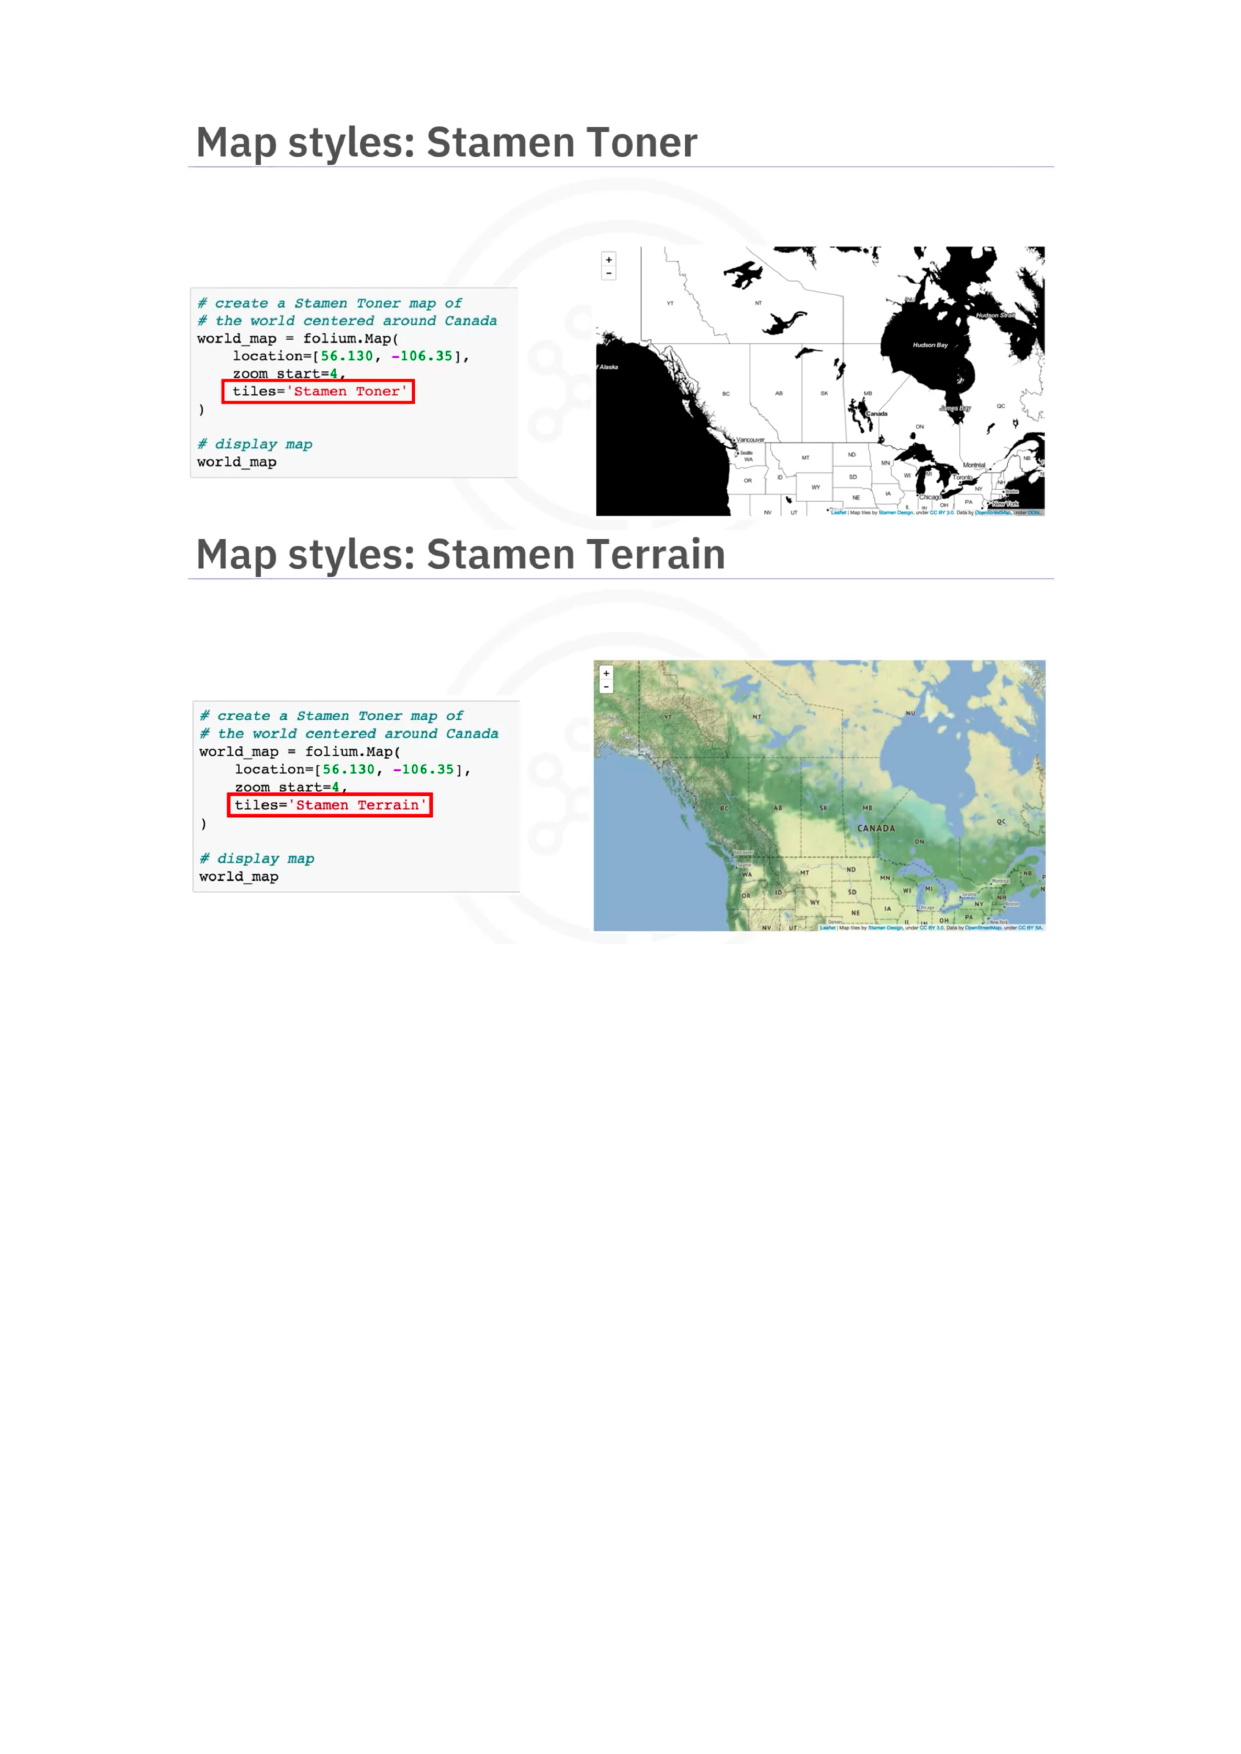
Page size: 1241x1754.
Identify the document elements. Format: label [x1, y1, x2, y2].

picture [118, 118, 1123, 944]
